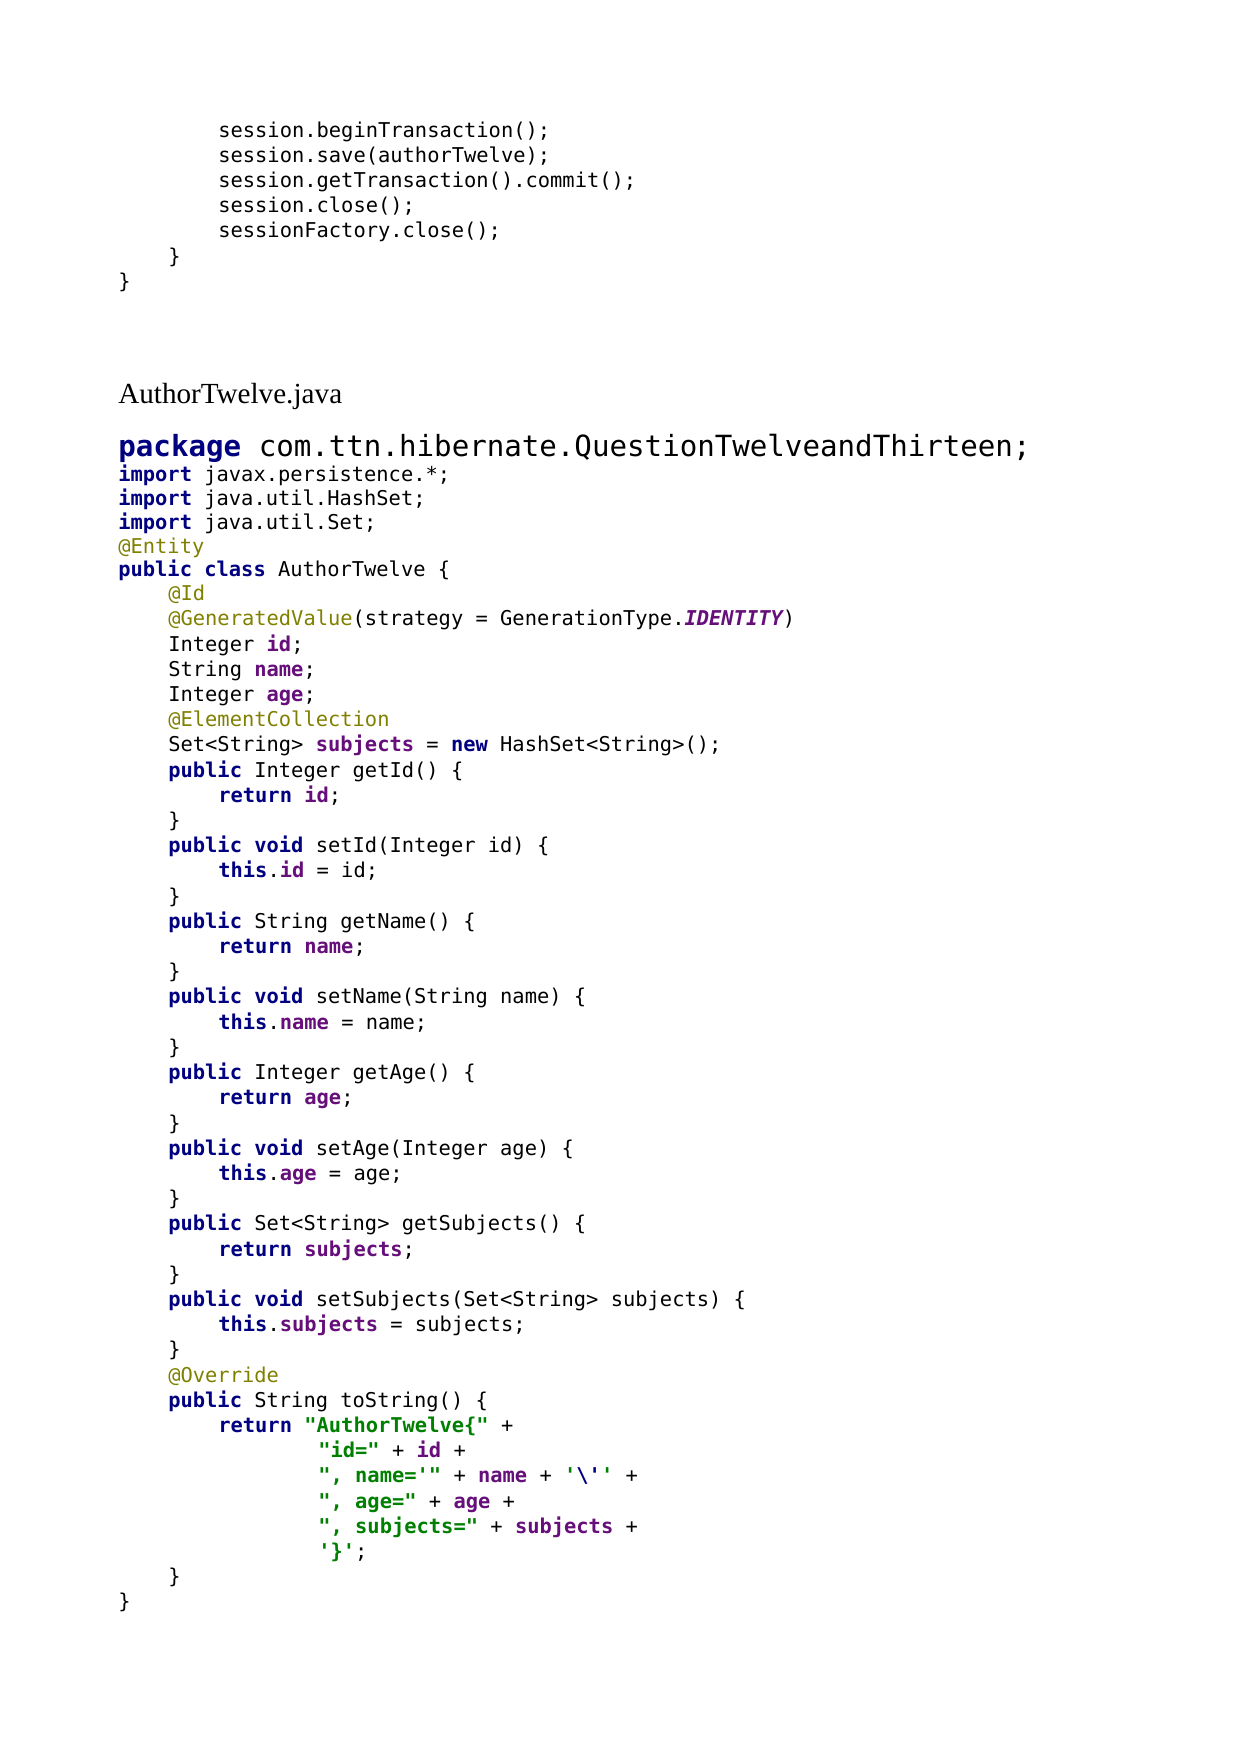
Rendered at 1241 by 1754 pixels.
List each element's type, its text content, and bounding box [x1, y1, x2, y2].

text import javax.persistence.*; [118, 463, 1122, 487]
text public void setAge(Integer age) { [118, 1136, 1122, 1161]
text } [118, 1035, 1122, 1061]
text } [118, 1111, 1122, 1136]
text public String toString() { [118, 1388, 1122, 1413]
text Integer age; [118, 682, 1122, 708]
text public void setName(String name) { [118, 985, 1122, 1010]
text @GeneratedValue(strategy = GenerationType.IDENTITY) [118, 607, 1122, 632]
text ", subjects=" + subjects + [118, 1514, 1122, 1539]
text session.beginTransaction(); [118, 118, 1122, 143]
text public String getName() { [118, 909, 1122, 934]
text public class AuthorTwelve { [118, 558, 1122, 582]
text @Id [118, 582, 1122, 607]
text return subjects; [118, 1237, 1122, 1262]
text this.subjects = subjects; [118, 1313, 1122, 1338]
text AuthorTwelve.java [118, 376, 1122, 409]
text Integer id; [118, 632, 1122, 657]
text session.save(authorTwelve); [118, 143, 1122, 168]
text } [118, 808, 1122, 834]
text @Entity [118, 534, 1122, 558]
text public Integer getAge() { [118, 1061, 1122, 1086]
text } [118, 269, 1122, 293]
text @ElementCollection [118, 708, 1122, 733]
text } [118, 1590, 1122, 1614]
text public void setId(Integer id) { [118, 834, 1122, 859]
text ", age=" + age + [118, 1489, 1122, 1514]
text import java.util.HashSet; [118, 487, 1122, 510]
text session.getTransaction().commit(); [118, 168, 1122, 194]
text return "AuthorTwelve{" + [118, 1413, 1122, 1439]
text sessionFactory.close(); [118, 219, 1122, 244]
text @Override [118, 1363, 1122, 1388]
text ", name='" + name + '\'' + [118, 1464, 1122, 1489]
text } [118, 244, 1122, 269]
text session.close(); [118, 194, 1122, 219]
text this.id = id; [118, 859, 1122, 884]
text } [118, 1187, 1122, 1212]
text public Integer getId() { [118, 758, 1122, 783]
text String name; [118, 657, 1122, 682]
text '}'; [118, 1539, 1122, 1565]
text } [118, 884, 1122, 909]
text this.age = age; [118, 1161, 1122, 1187]
text return id; [118, 783, 1122, 808]
text "id=" + id + [118, 1439, 1122, 1464]
text public void setSubjects(Set<String> subjects) { [118, 1287, 1122, 1313]
text return name; [118, 934, 1122, 960]
text this.name = name; [118, 1010, 1122, 1035]
text package com.ttn.hibernate.QuestionTwelveandThirteen; [118, 429, 1122, 463]
text } [118, 1338, 1122, 1363]
text } [118, 960, 1122, 985]
text return age; [118, 1086, 1122, 1111]
text } [118, 1262, 1122, 1287]
text public Set<String> getSubjects() { [118, 1212, 1122, 1237]
text import java.util.Set; [118, 510, 1122, 534]
text } [118, 1565, 1122, 1590]
text Set<String> subjects = new HashSet<String>(); [118, 733, 1122, 758]
